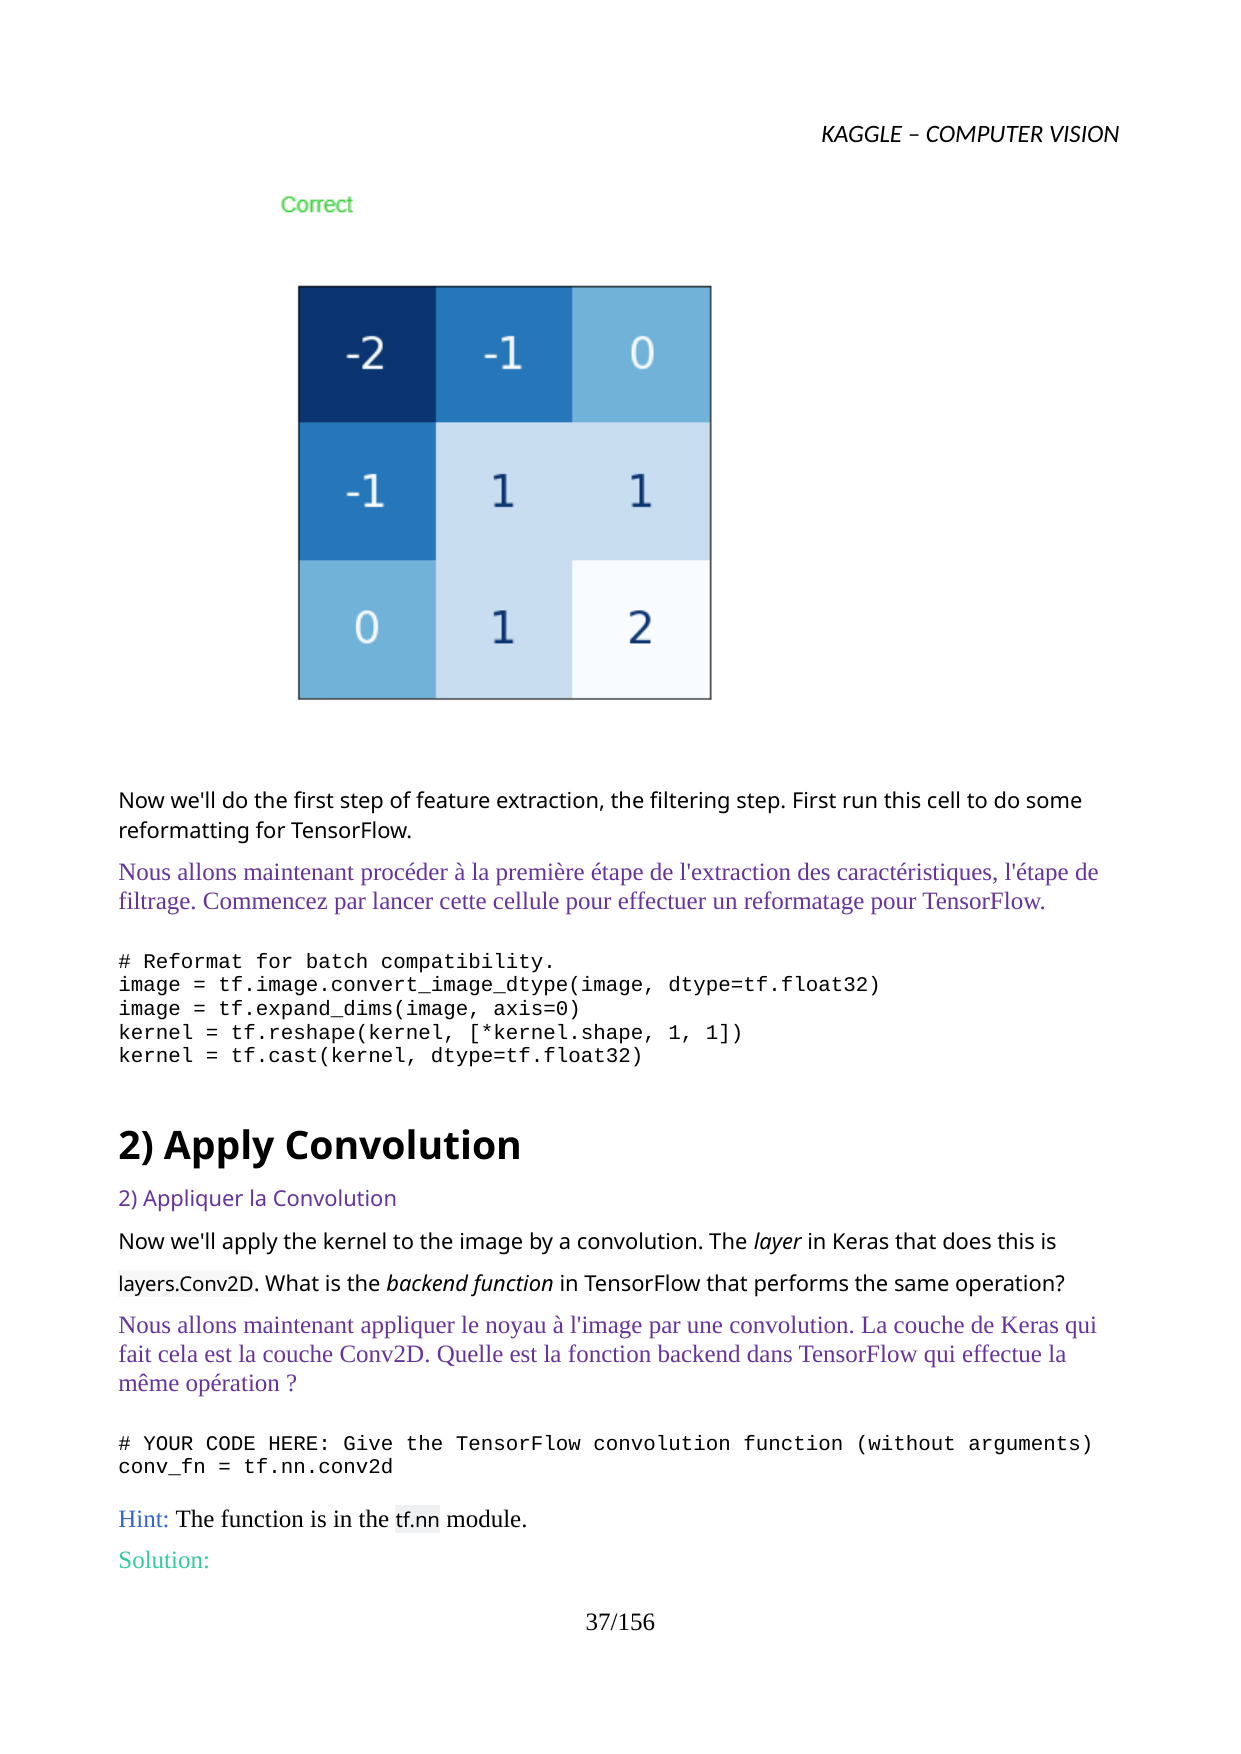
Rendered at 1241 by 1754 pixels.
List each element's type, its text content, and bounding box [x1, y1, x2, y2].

text Now we'll do the first step of feature extraction, the filtering step. First run this cell to do some reformatting for TensorFlow. [118, 785, 1122, 845]
text # Reformat for batch compatibility. [118, 951, 1122, 974]
text Nous allons maintenant procéder à la première étape de l'extraction des caractéristiques, l'étape de filtrage. Commencez par lancer cette cellule pour effectuer un reformatage pour TensorFlow. [118, 857, 1122, 915]
text kernel = tf.reshape(kernel, [*kernel.shape, 1, 1]) [118, 1022, 1122, 1045]
text conv_fn = tf.nn.conv2d [118, 1456, 1122, 1480]
text Hint: The function is in the tf.nn module. [118, 1504, 1122, 1533]
text Now we'll apply the kernel to the image by a convolution. The layer in Keras that does this is layers.Conv2D. What is the backend function in TensorFlow that performs the same operation? [118, 1226, 1122, 1298]
subtitle 2) Apply Convolution [118, 1118, 1122, 1171]
text 2) Appliquer la Convolution [118, 1183, 1122, 1213]
text kernel = tf.cast(kernel, dtype=tf.float32) [118, 1045, 1122, 1069]
text image = tf.expand_dims(image, axis=0) [118, 998, 1122, 1022]
text Solution: [118, 1545, 1122, 1574]
text image = tf.image.convert_image_dtype(image, dtype=tf.float32) [118, 974, 1122, 998]
text Nous allons maintenant appliquer le noyau à l'image par une convolution. La couche de Keras qui fait cela est la couche Conv2D. Quelle est la fonction backend dans TensorFlow qui effectue la même opération ? [118, 1310, 1122, 1397]
picture [264, 179, 729, 722]
text # YOUR CODE HERE: Give the TensorFlow convolution function (without arguments) [118, 1433, 1122, 1456]
